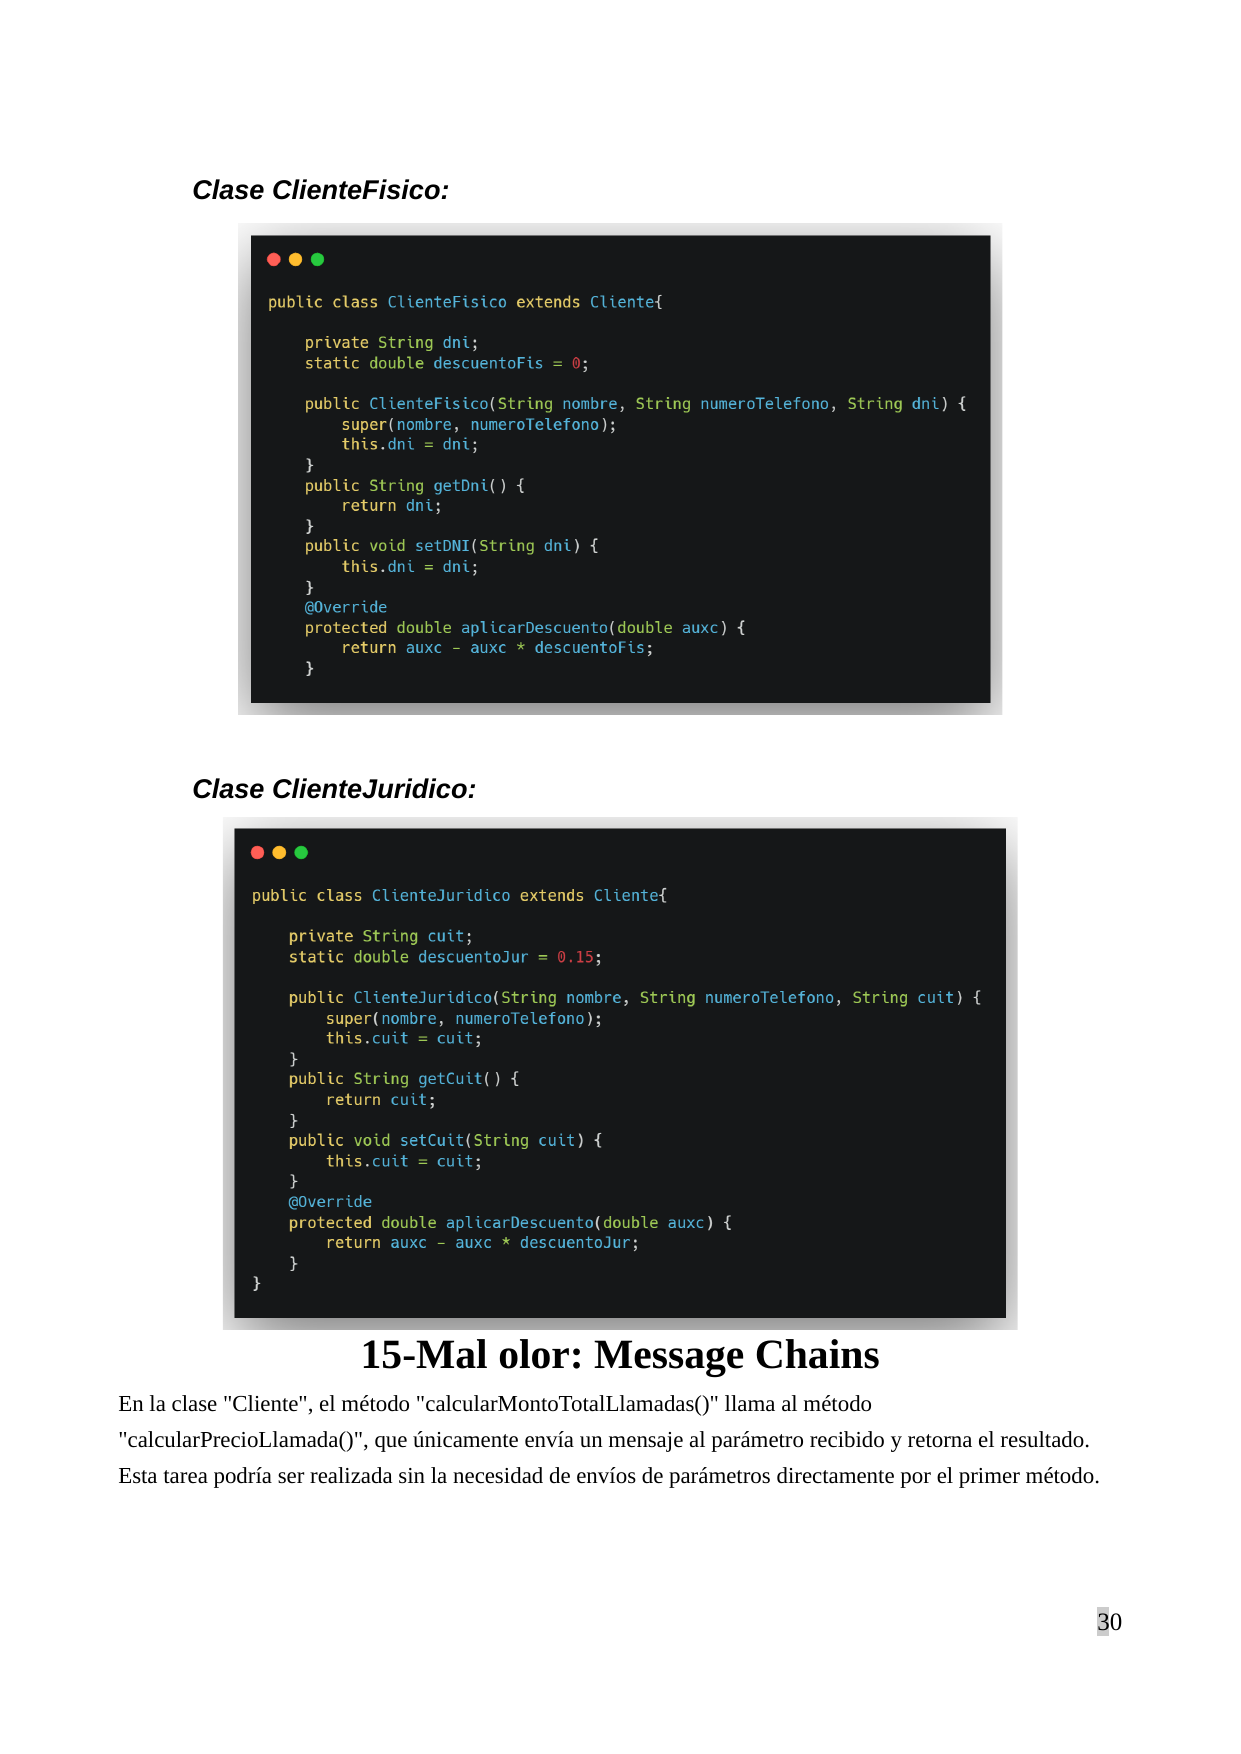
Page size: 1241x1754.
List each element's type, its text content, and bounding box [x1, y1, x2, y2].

picture [238, 223, 1003, 715]
subtitle Clase ClienteFisico: [118, 174, 1122, 206]
text En la clase "Cliente", el método "calcularMontoTotalLlamadas()" llama al método "calcularPrecioLlamada()", que únicamente envía un mensaje al parámetro recibido y retorna el resultado. Esta tarea podría ser realizada sin la necesidad de envíos de parámetros directamente por el primer método. [118, 1390, 1122, 1489]
subtitle 15-Mal olor: Message Chains [118, 842, 1122, 1377]
picture [222, 817, 1018, 1330]
subtitle Clase ClienteJuridico: [118, 773, 1122, 804]
